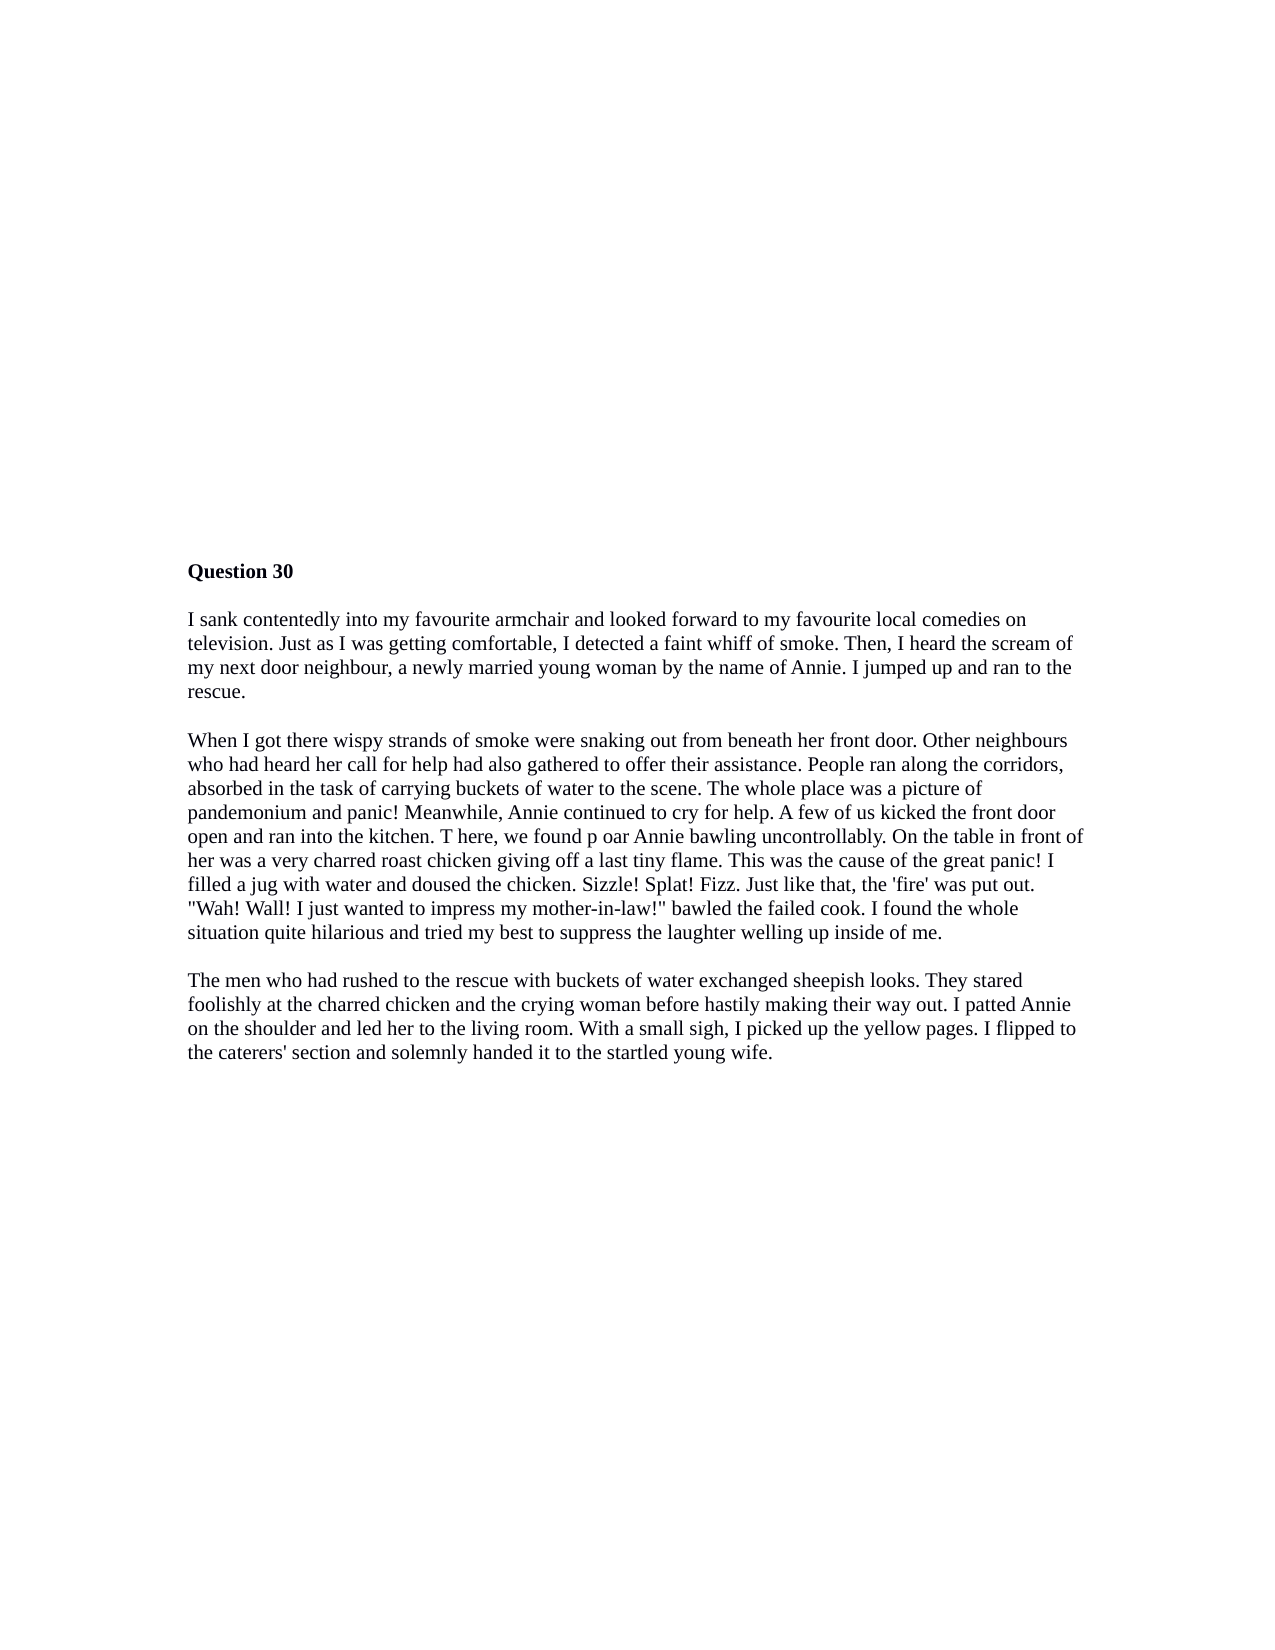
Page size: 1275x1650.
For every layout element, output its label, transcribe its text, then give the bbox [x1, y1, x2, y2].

text The men who had rushed to the rescue with buckets of water exchanged sheepish looks. They stared foolishly at the charred chicken and the crying woman before hastily making their way out. I patted Annie on the shoulder and led her to the living room. With a small sigh, I picked up the yellow pages. I flipped to the caterers' section and solemnly handed it to the startled young wife. [187, 968, 1087, 1064]
text When I got there wispy strands of smoke were snaking out from beneath her front door. Other neighbours who had heard her call for help had also gathered to offer their assistance. People ran along the corridors, absorbed in the task of carrying buckets of water to the scene. The whole place was a picture of pandemonium and panic! Meanwhile, Annie continued to cry for help. A few of us kicked the front door open and ran into the kitchen. T here, we found p oar Annie bawling uncontrollably. On the table in front of her was a very charred roast chicken giving off a last tiny flame. This was the cause of the great panic! I filled a jug with water and doused the chicken. Sizzle! Splat! Fizz. Just like that, the 'fire' was put out. "Wah! Wall! I just wanted to impress my mother-in-law!" bawled the failed cook. I found the whole situation quite hilarious and tried my best to suppress the laughter welling up inside of me. [187, 727, 1087, 944]
text Question 30 [187, 559, 1087, 583]
text I sank contentedly into my favourite armchair and looked forward to my favourite local comedies on television. Just as I was getting comfortable, I detected a faint whiff of smoke. Then, I heard the scream of my next door neighbour, a newly married young woman by the name of Annie. I jumped up and ran to the rescue. [187, 607, 1087, 703]
